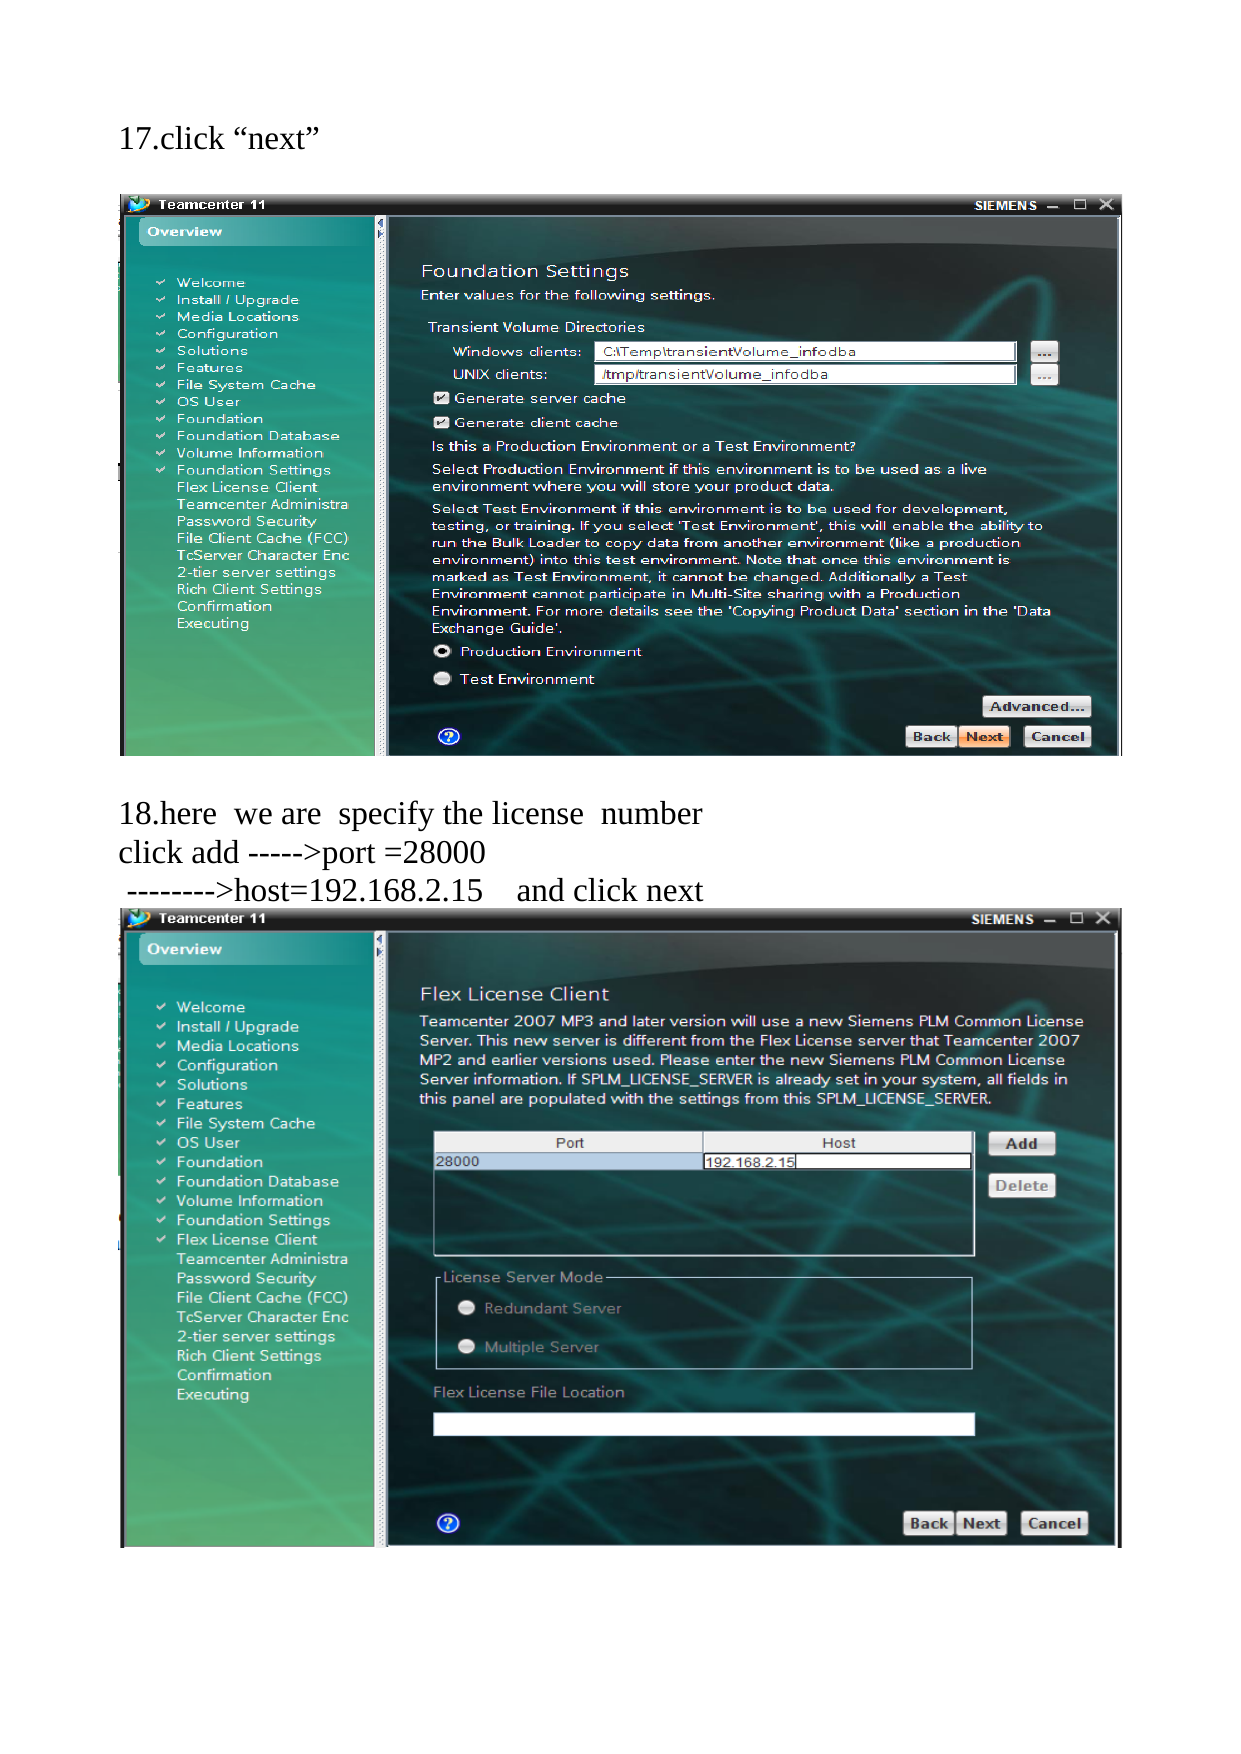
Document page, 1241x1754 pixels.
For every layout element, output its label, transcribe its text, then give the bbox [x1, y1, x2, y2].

text click add ----->port =28000 [118, 832, 1122, 870]
picture [118, 908, 1123, 1548]
picture [118, 194, 1123, 756]
text 17.click “next” [118, 118, 1122, 156]
text -------->host=192.168.2.15 and click next [118, 870, 1122, 908]
text 18.here we are specify the license number [118, 794, 1122, 832]
